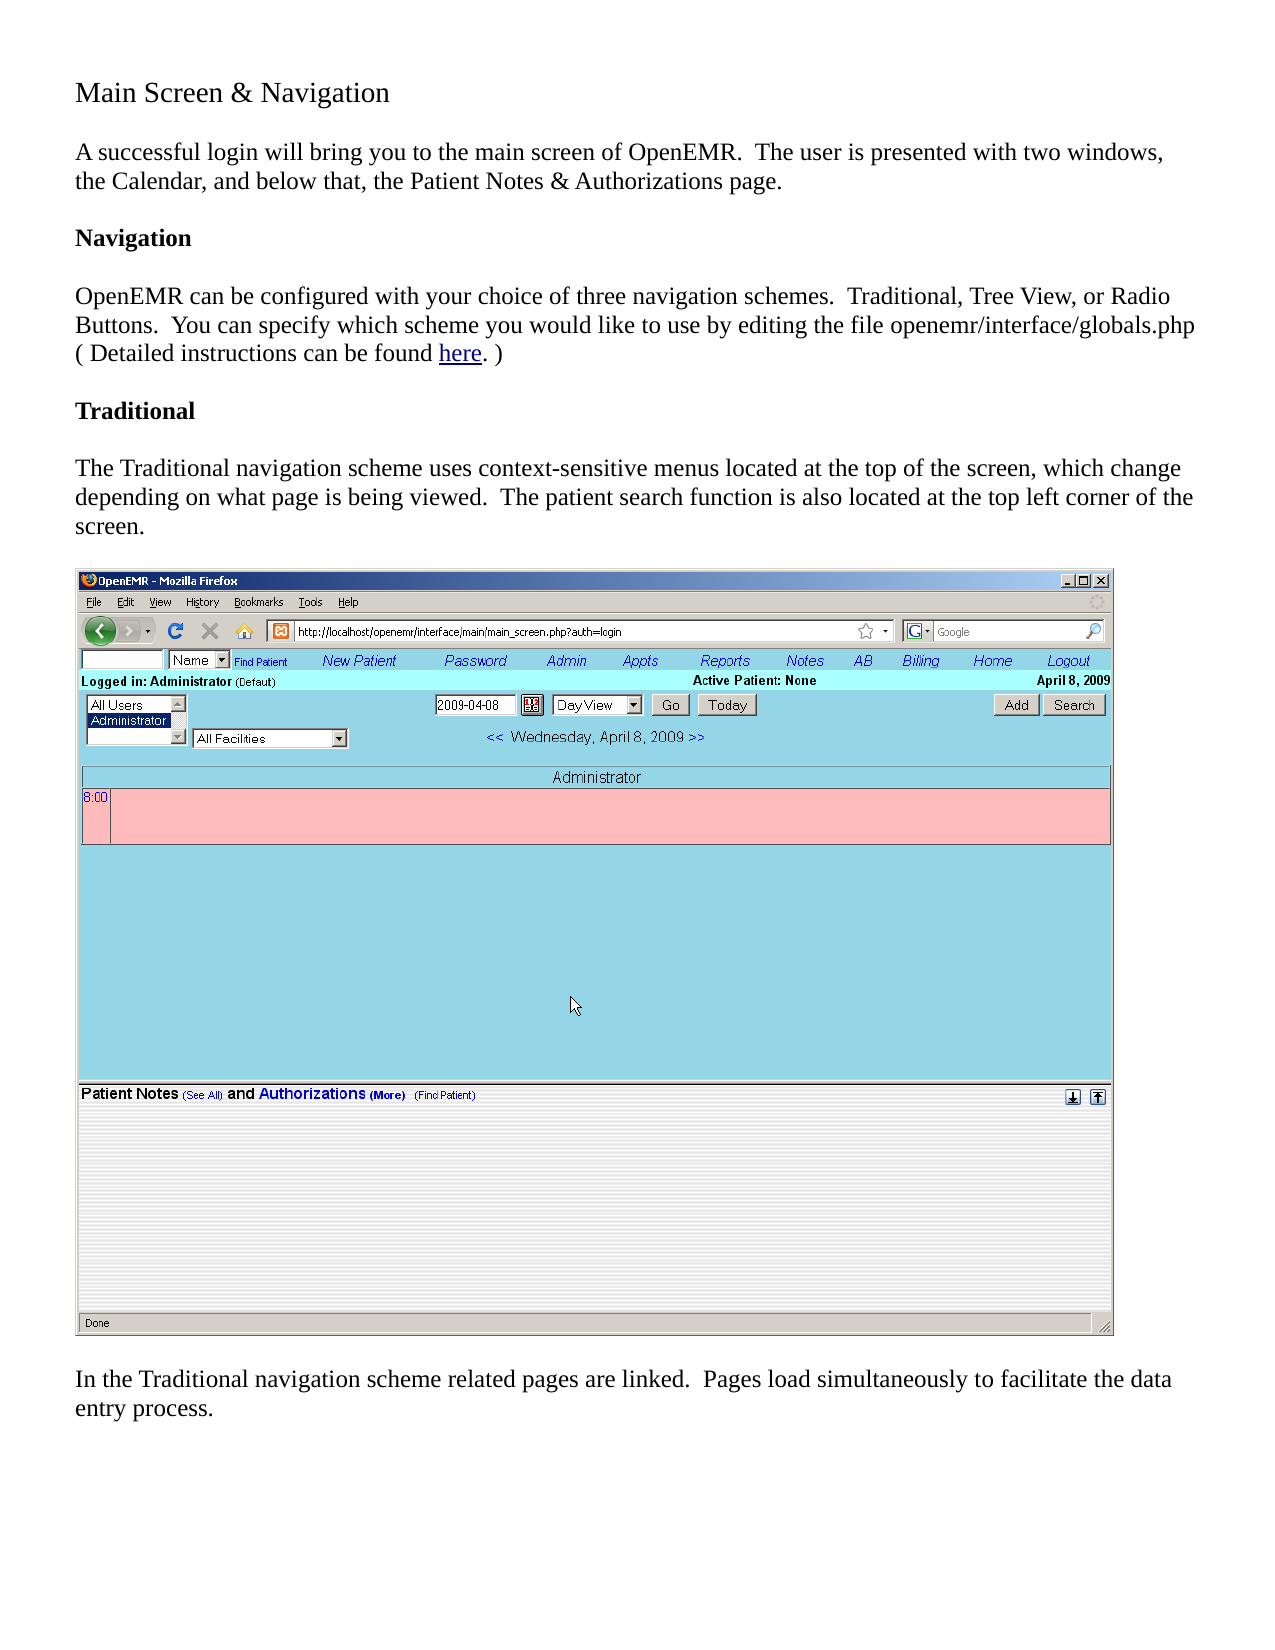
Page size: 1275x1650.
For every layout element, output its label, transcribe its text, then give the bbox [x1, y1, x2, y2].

text Navigation [75, 223, 1200, 252]
text A successful login will bring you to the main screen of OpenEMR. The user is presented with two windows, the Calendar, and below that, the Patient Notes & Authorizations page. [75, 137, 1200, 195]
text Main Screen & Navigation [75, 75, 1200, 108]
picture [75, 568, 1114, 1336]
text OpenEMR can be configured with your choice of three navigation schemes. Traditional, Tree View, or Radio Buttons. You can specify which scheme you would like to use by editing the file openemr/interface/globals.php ( Detailed instructions can be found here. ) [75, 281, 1200, 367]
text The Traditional navigation scheme uses context-sensitive menus located at the top of the screen, which change depending on what page is being viewed. The patient search function is also located at the top left corner of the screen. [75, 453, 1200, 540]
text Traditional [75, 396, 1200, 425]
text In the Traditional navigation scheme related pages are linked. Pages load simultaneously to facilitate the data entry process. [75, 1364, 1200, 1422]
